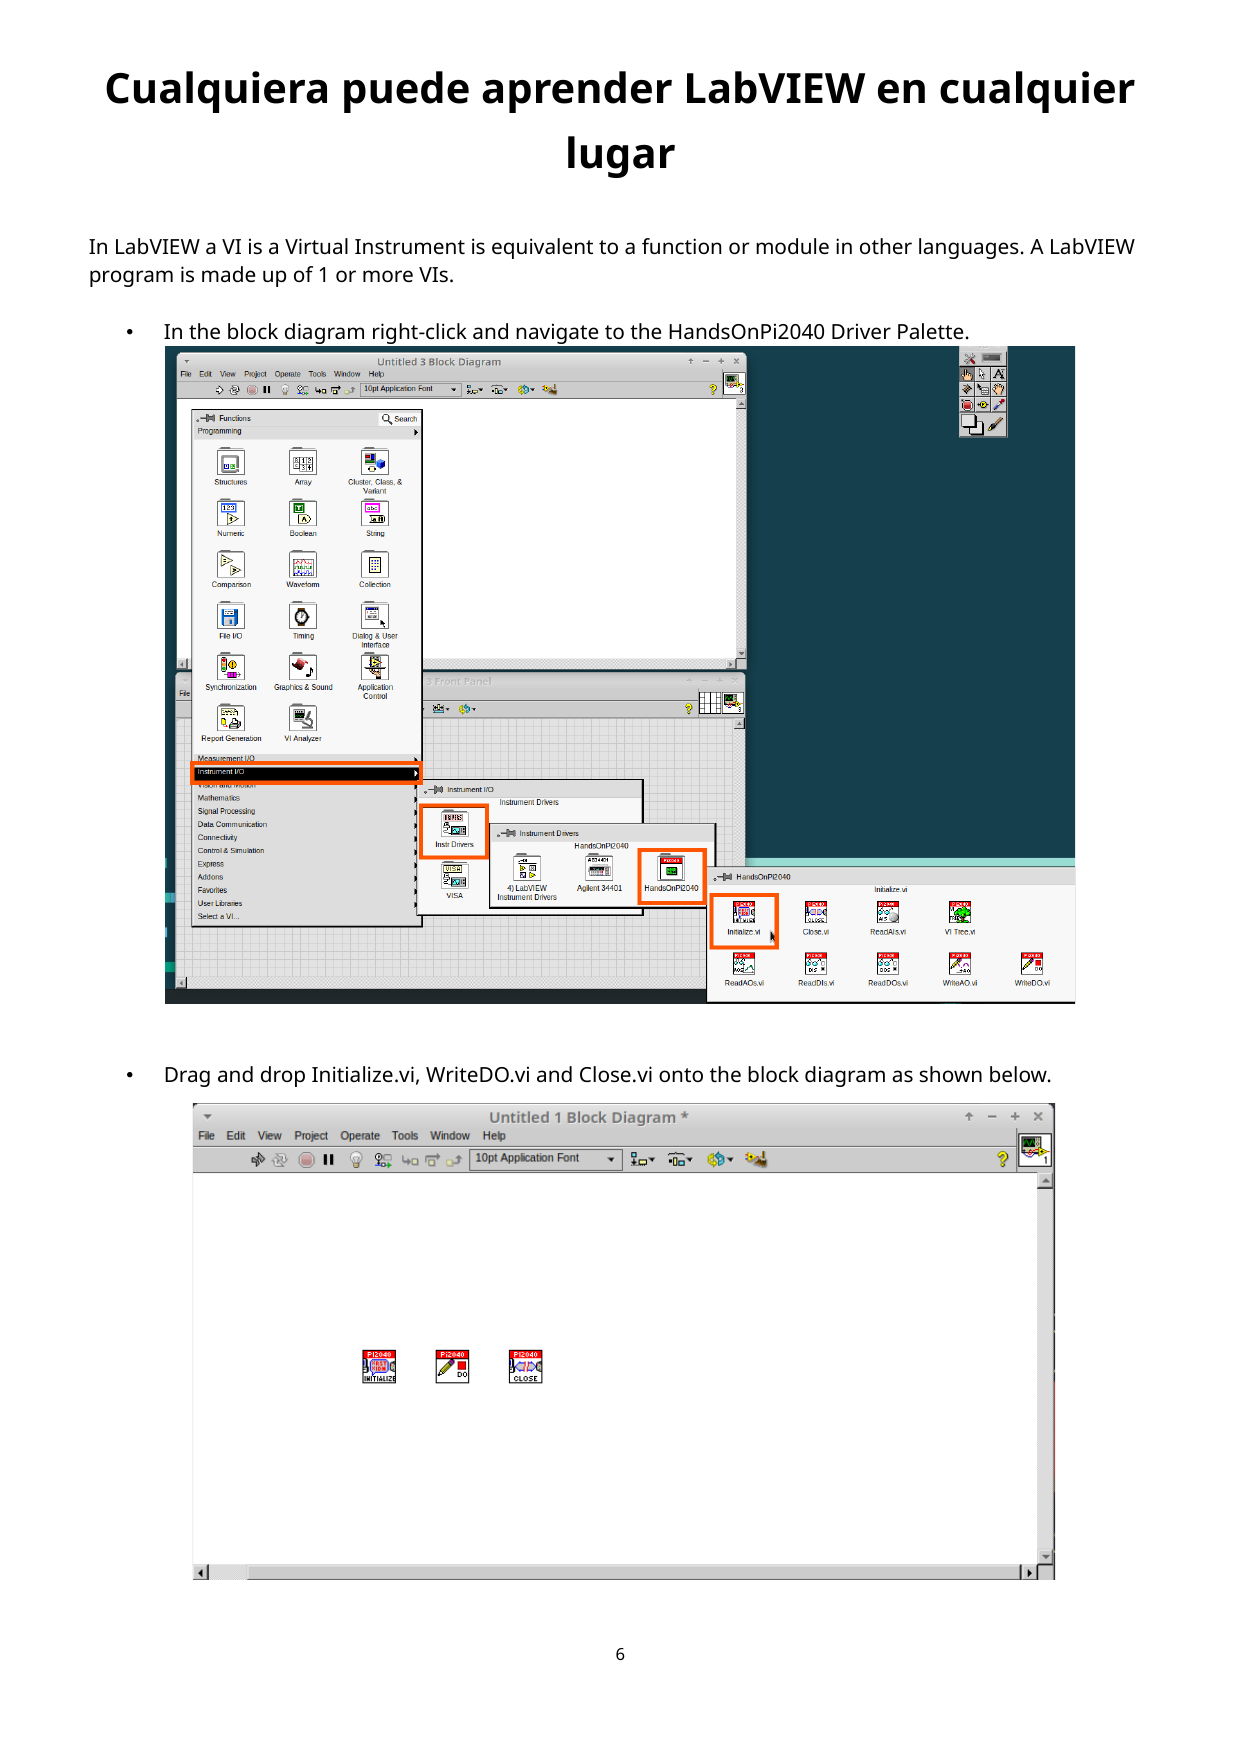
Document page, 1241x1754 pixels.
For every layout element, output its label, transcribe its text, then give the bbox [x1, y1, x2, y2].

picture [192, 1103, 1056, 1580]
list In the block diagram right-click and navigate to the HandsOnPi2040 Driver Palette. [126, 317, 1152, 346]
picture [165, 346, 1076, 1004]
text In LabVIEW a VI is a Virtual Instrument is equivalent to a function or module in other languages. A LabVIEW program is made up of 1 or more VIs. [88, 232, 1152, 289]
list Drag and drop Initialize.vi, WriteDO.vi and Close.vi onto the block diagram as shown below. [126, 1061, 1152, 1089]
